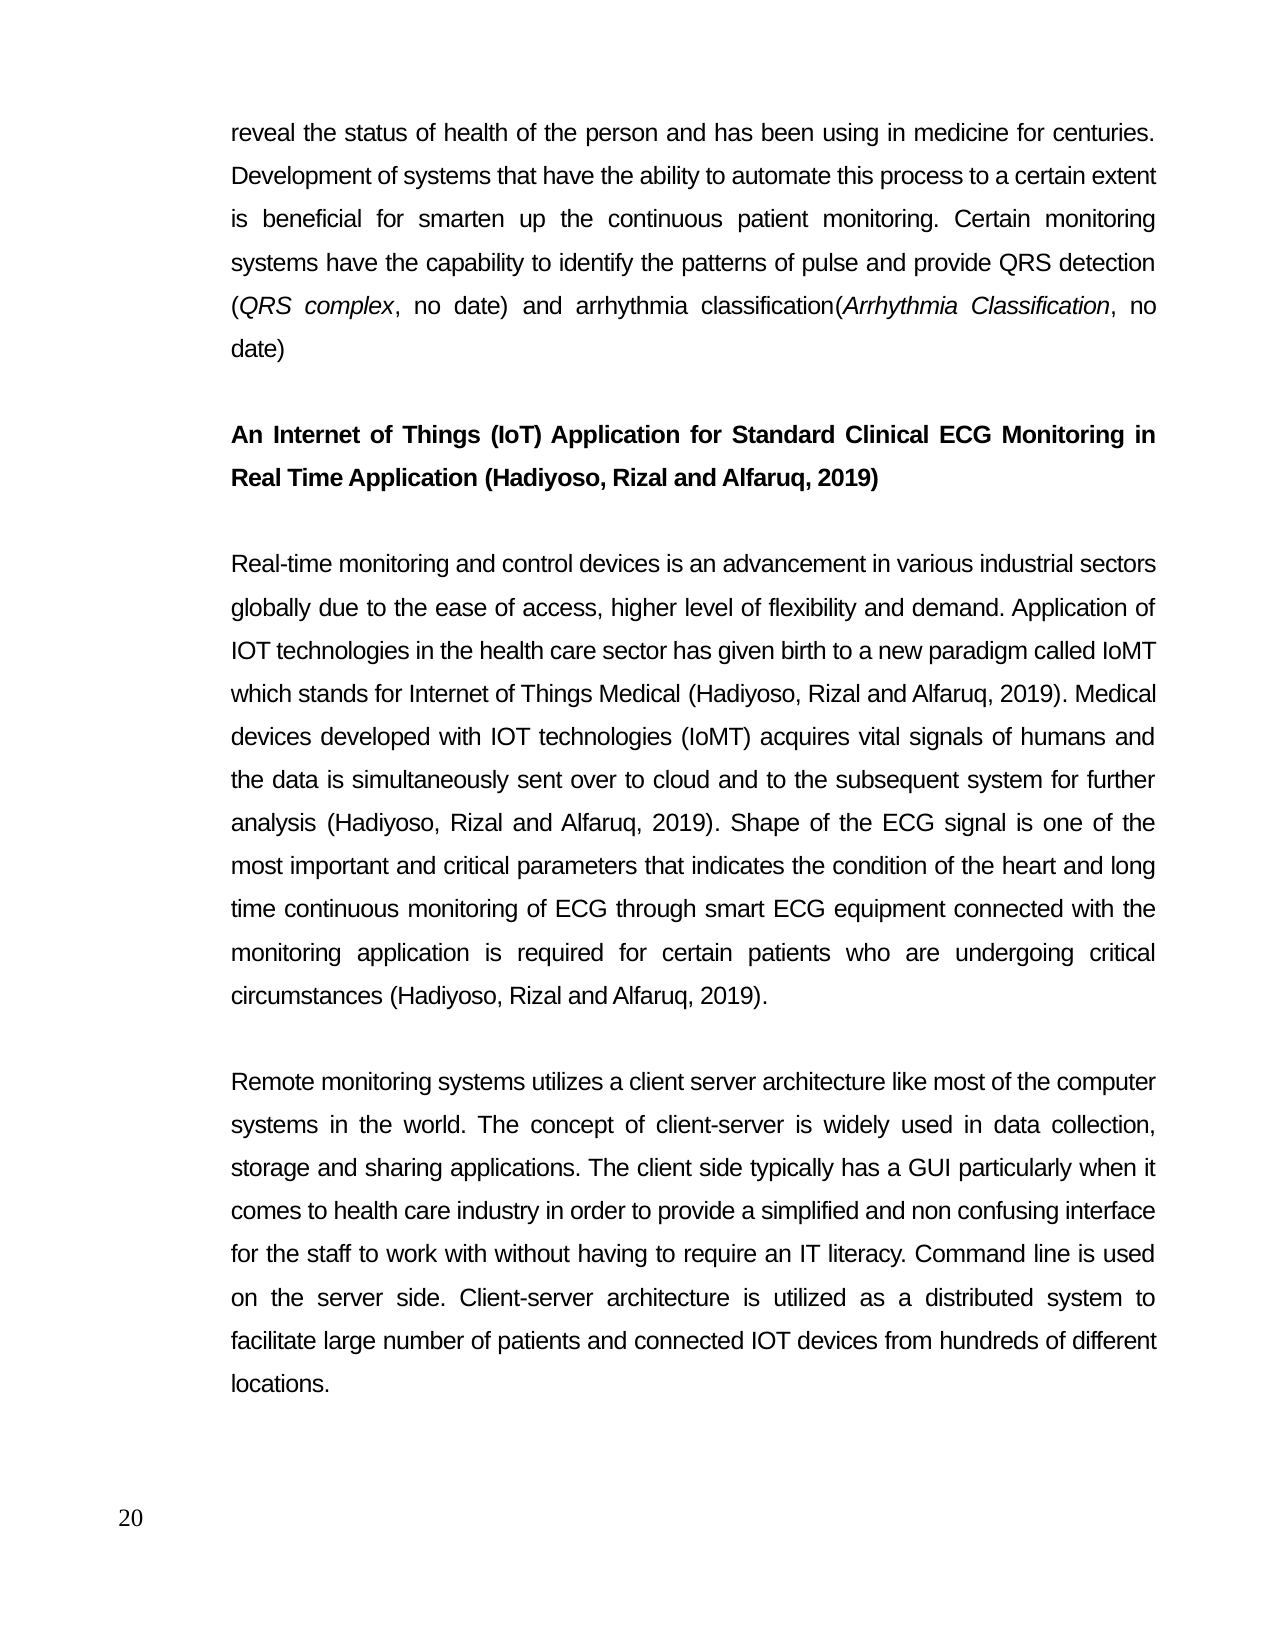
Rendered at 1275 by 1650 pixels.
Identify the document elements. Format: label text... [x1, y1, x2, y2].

text Remote monitoring systems utilizes a client server architecture like most of the computer systems in the world. The concept of client-server is widely used in data collection, storage and sharing applications. The client side typically has a GUI particularly when it comes to health care industry in order to provide a simplified and non confusing interface for the staff to work with without having to require an IT literacy. Command line is used on the server side. Client-server architecture is utilized as a distributed system to facilitate large number of patients and connected IOT devices from hundreds of different locations. [231, 1067, 1157, 1397]
text An Internet of Things (IoT) Application for Standard Clinical ECG Monitoring in Real Time Application (Hadiyoso, Rizal and Alfaruq, 2019)⁠ [231, 420, 1157, 492]
text reveal the status of health of the person and has been using in medicine for centuries. Development of systems that have the ability to automate this process to a certain extent is beneficial for smarten up the continuous patient monitoring. Certain monitoring systems have the capability to identify the patterns of pulse and provide QRS detection (QRS complex, no date)⁠ and arrhythmia classification(Arrhythmia Classification, no date) [231, 118, 1157, 362]
text Real-time monitoring and control devices is an advancement in various industrial sectors globally due to the ease of access, higher level of flexibility and demand. Application of IOT technologies in the health care sector has given birth to a new paradigm called IoMT which stands for Internet of Things Medical (Hadiyoso, Rizal and Alfaruq, 2019)⁠. Medical devices developed with IOT technologies (IoMT) acquires vital signals of humans and the data is simultaneously sent over to cloud and to the subsequent system for further analysis (Hadiyoso, Rizal and Alfaruq, 2019)⁠. Shape of the ECG signal is one of the most important and critical parameters that indicates the condition of the heart and long time continuous monitoring of ECG through smart ECG equipment connected with the monitoring application is required for certain patients who are undergoing critical circumstances (Hadiyoso, Rizal and Alfaruq, 2019)⁠. [231, 549, 1157, 1009]
